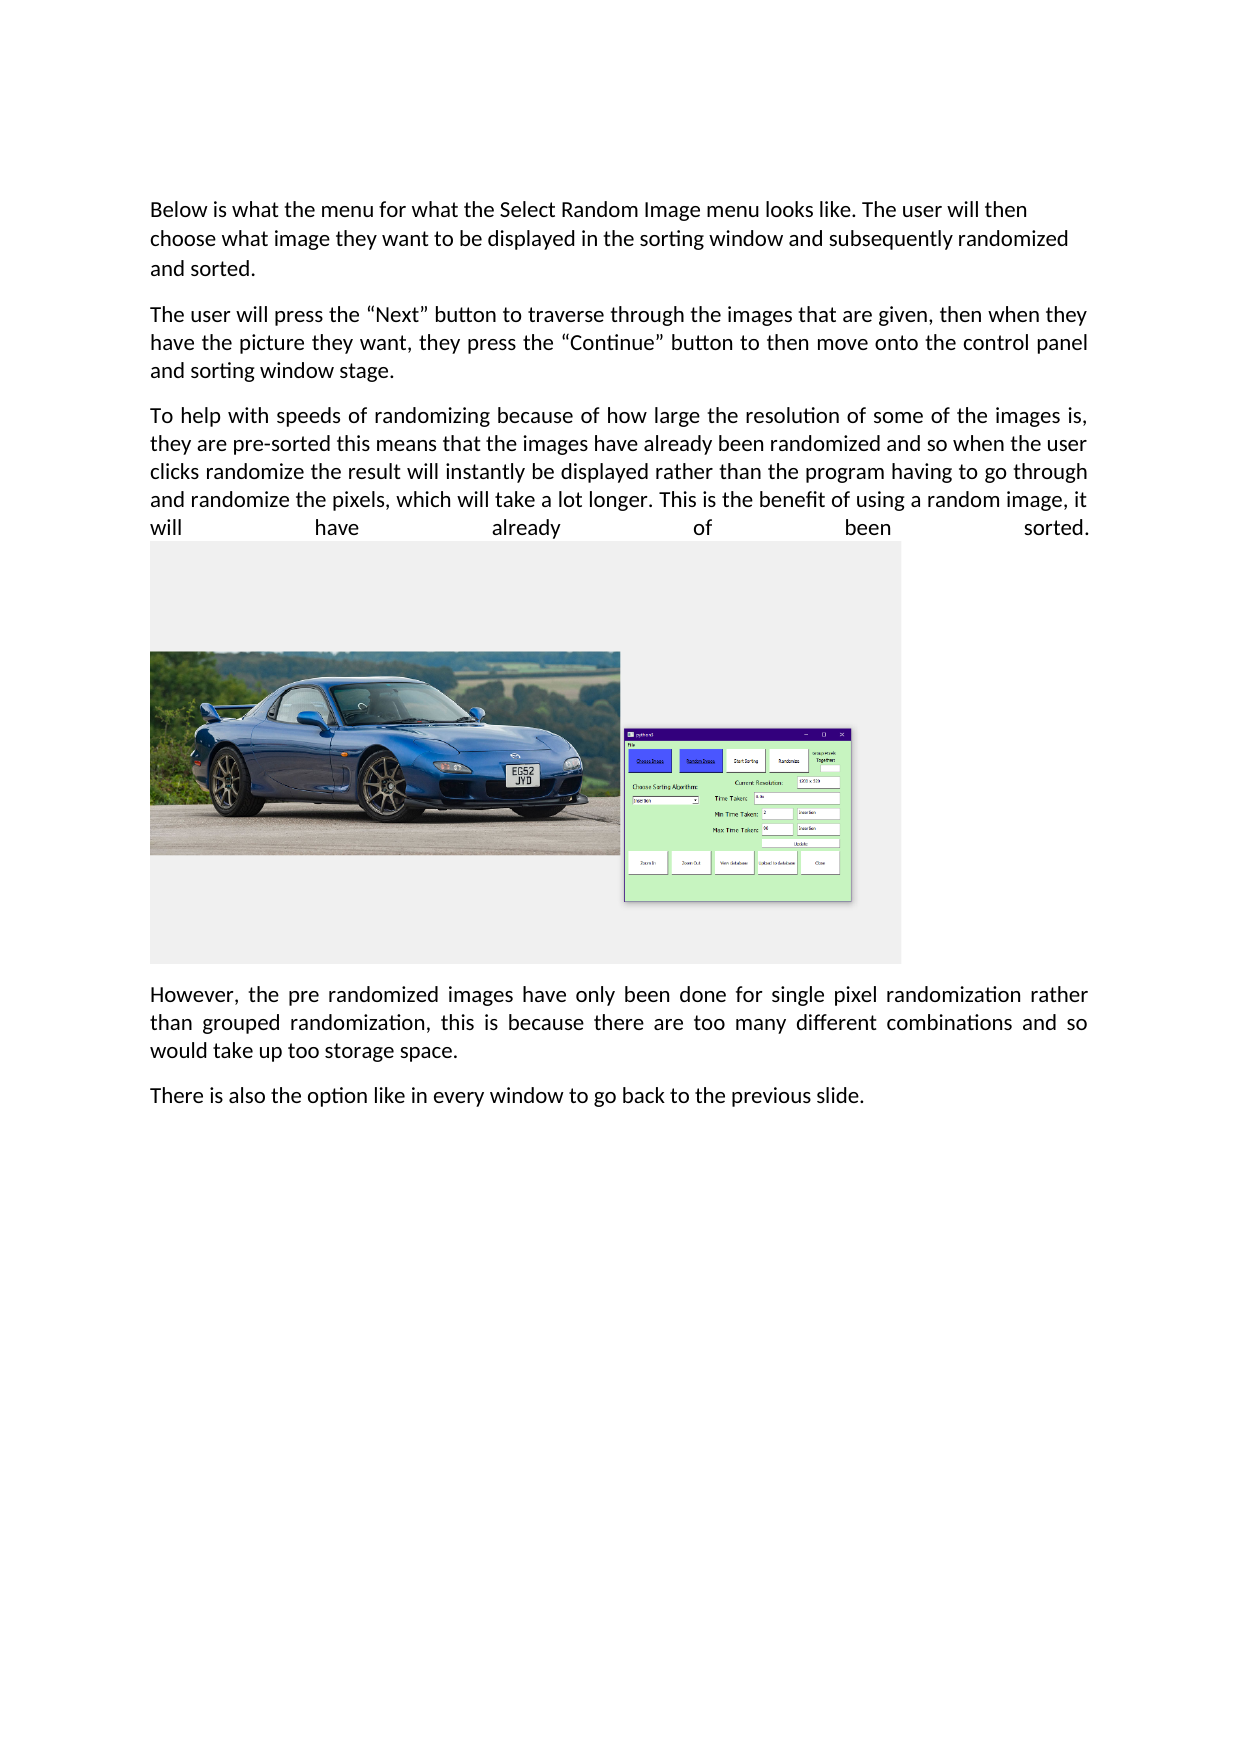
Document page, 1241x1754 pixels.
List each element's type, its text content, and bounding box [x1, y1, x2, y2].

text However, the pre randomized images have only been done for single pixel randomization rather than grouped randomization, this is because there are too many different combinations and so would take up too storage space. [150, 980, 1090, 1064]
text There is also the option like in every window to go back to the previous slide. [150, 1081, 1090, 1109]
text To help with speeds of randomizing because of how large the resolution of some of the images is, they are pre-sorted this means that the images have already been randomized and so when the user clicks randomize the result will instantly be displayed rather than the program having to go through and randomize the pixels, which will take a lot longer. This is the benefit of using a random image, it will have already of been sorted. [150, 401, 1090, 963]
text The user will press the “Next” button to traverse through the images that are given, then when they have the picture they want, they press the “Continue” button to then move onto the control panel and sorting window stage. [150, 300, 1090, 384]
text Below is what the menu for what the Select Random Image menu looks like. The user will then choose what image they want to be displayed in the sorting window and subsequently randomized and sorted. [150, 195, 1090, 282]
